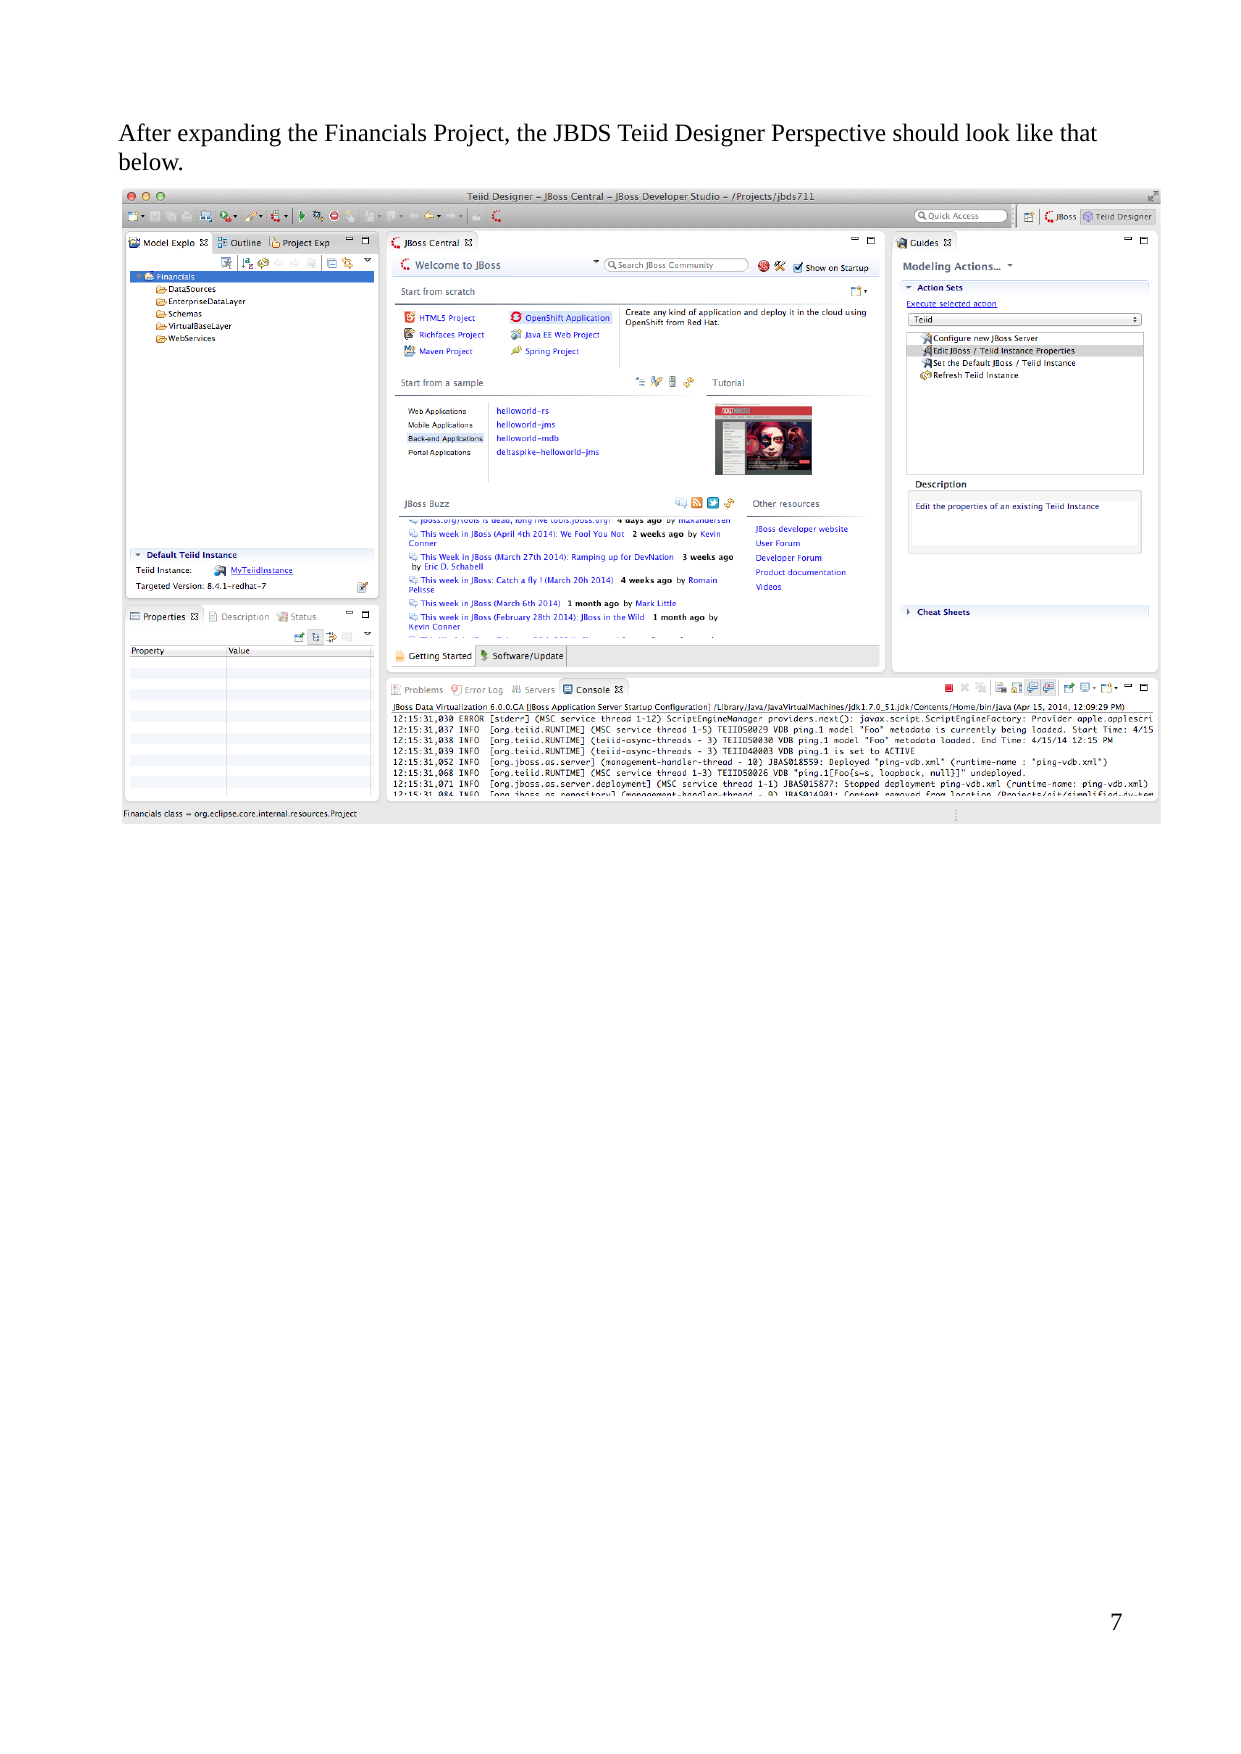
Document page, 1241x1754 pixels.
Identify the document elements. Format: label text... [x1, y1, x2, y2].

picture [122, 188, 1161, 824]
text After expanding the Financials Project, the JBDS Teiid Designer Perspective should look like that below. [118, 118, 1122, 176]
